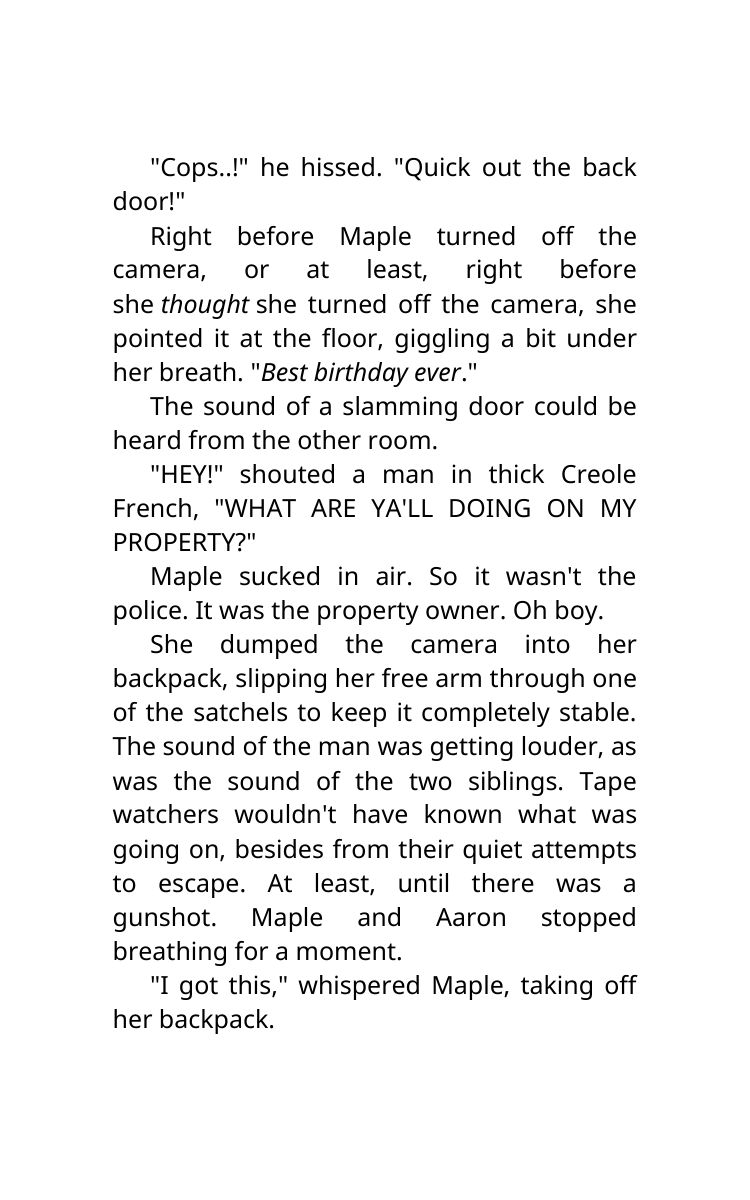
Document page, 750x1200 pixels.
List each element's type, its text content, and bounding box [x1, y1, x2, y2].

text "HEY!" shouted a man in thick Creole French, "WHAT ARE YA'LL DOING ON MY PROPERTY?" [112, 457, 637, 559]
text "I got this," whispered Maple, taking off her backpack. [112, 967, 637, 1036]
text Maple sucked in air. So it wasn't the police. It was the property owner. Oh boy. [112, 559, 637, 627]
text She dumped the camera into her backpack, slipping her free arm through one of the satchels to keep it completely stable. The sound of the man was getting louder, as was the sound of the two siblings. Tape watchers wouldn't have known what was going on, besides from their quiet attempts to escape. At least, until there was a gunshot. Maple and Aaron stopped breathing for a moment. [112, 627, 637, 967]
text Right before Maple turned off the camera, or at least, right before she thought she turned off the camera, she pointed it at the floor, giggling a bit under her breath. "Best birthday ever." [112, 218, 637, 388]
text "Cops..!" he hissed. "Quick out the back door!" [112, 150, 637, 218]
text The sound of a slamming door could be heard from the other room. [112, 388, 637, 457]
